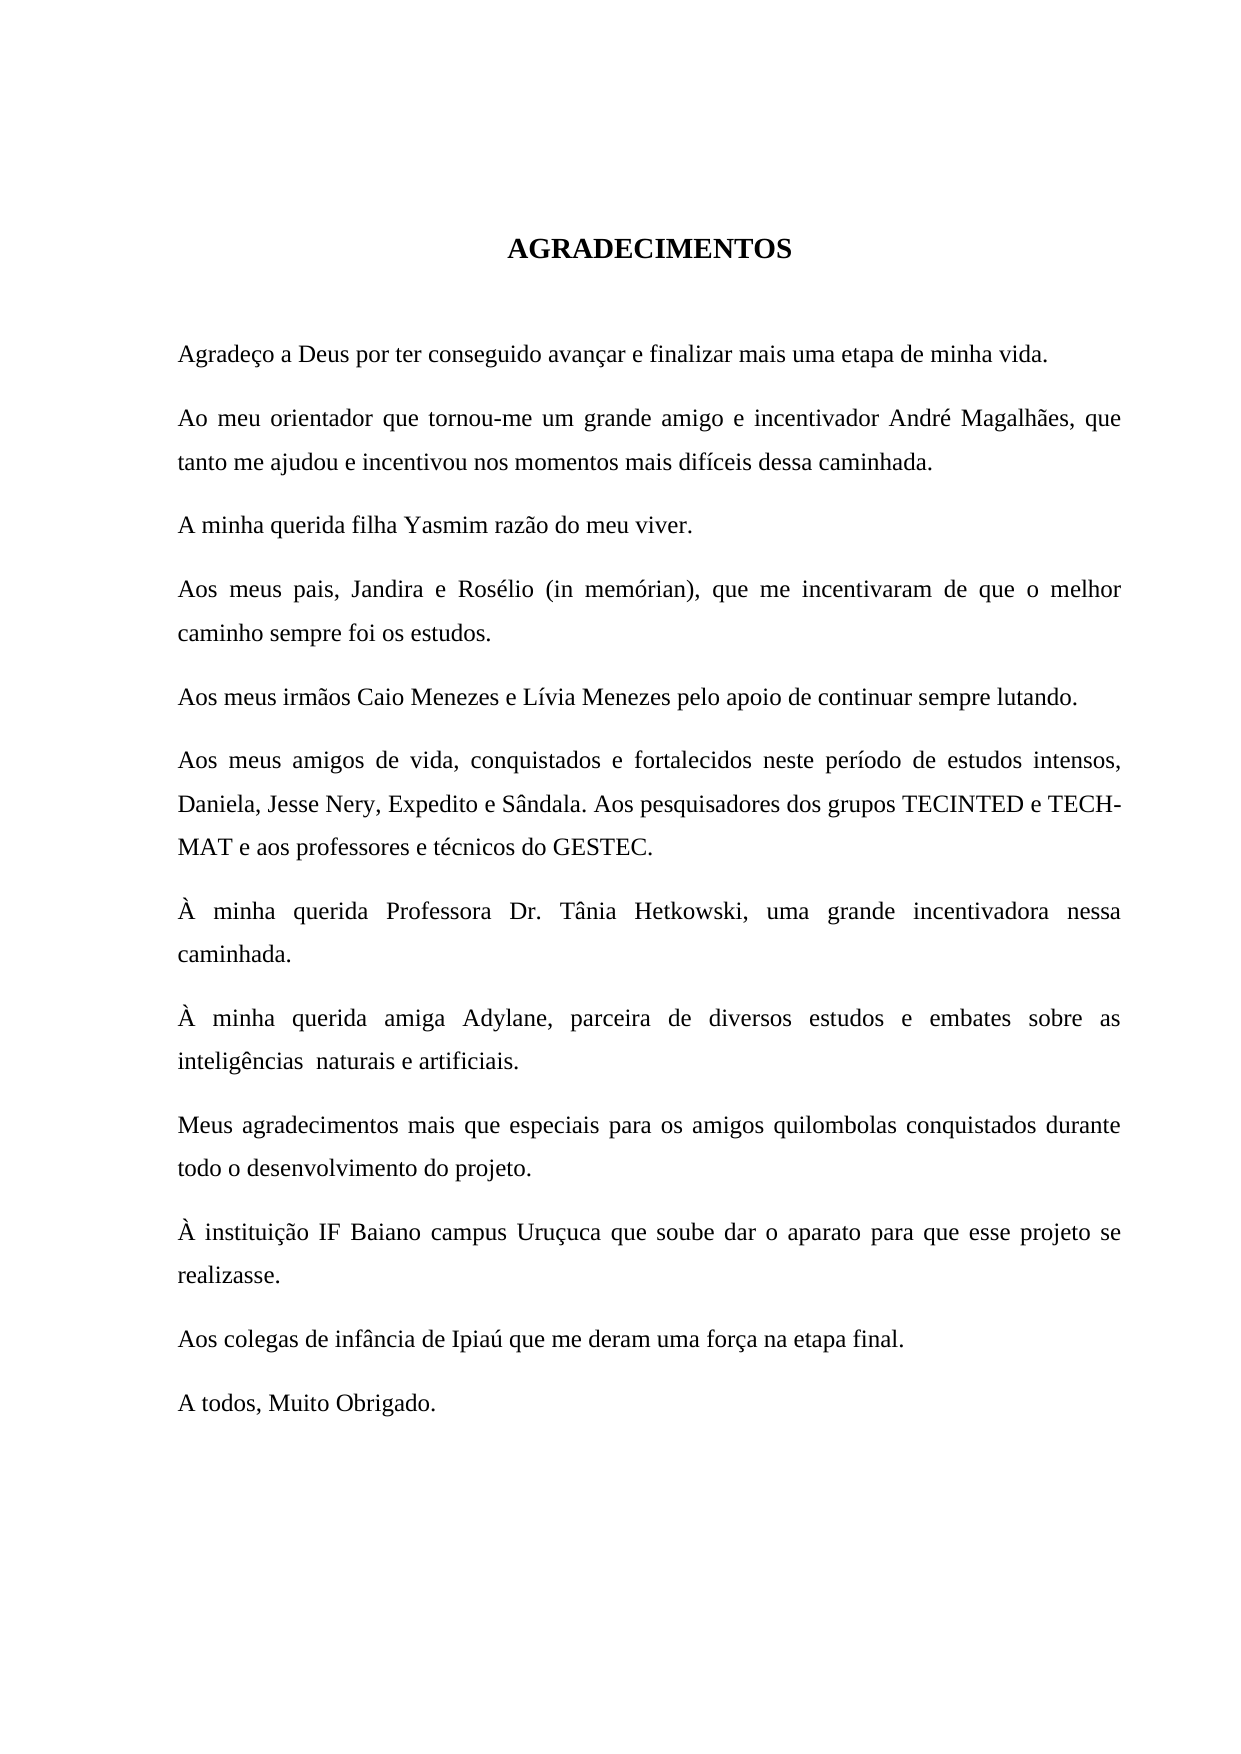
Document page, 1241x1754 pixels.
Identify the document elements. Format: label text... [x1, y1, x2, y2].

text À minha querida amiga Adylane, parceira de diversos estudos e embates sobre as inteligências naturais e artificiais. [177, 1003, 1122, 1075]
text AGRADECIMENTOS [177, 231, 1122, 264]
text Aos meus amigos de vida, conquistados e fortalecidos neste período de estudos intensos, Daniela, Jesse Nery, Expedito e Sândala. Aos pesquisadores dos grupos TECINTED e TECH-MAT e aos professores e técnicos do GESTEC. [177, 746, 1122, 861]
text A todos, Muito Obrigado. [177, 1388, 1122, 1417]
text À instituição IF Baiano campus Uruçuca que soube dar o aparato para que esse projeto se realizasse. [177, 1217, 1122, 1289]
text Aos colegas de infância de Ipiaú que me deram uma força na etapa final. [177, 1324, 1122, 1353]
text Meus agradecimentos mais que especiais para os amigos quilombolas conquistados durante todo o desenvolvimento do projeto. [177, 1110, 1122, 1182]
text Agradeço a Deus por ter conseguido avançar e finalizar mais uma etapa de minha vida. [177, 339, 1122, 368]
text Aos meus irmãos Caio Menezes e Lívia Menezes pelo apoio de continuar sempre lutando. [177, 682, 1122, 710]
text Ao meu orientador que tornou-me um grande amigo e incentivador André Magalhães, que tanto me ajudou e incentivou nos momentos mais difíceis dessa caminhada. [177, 403, 1122, 475]
text Aos meus pais, Jandira e Rosélio (in memórian), que me incentivaram de que o melhor caminho sempre foi os estudos. [177, 574, 1122, 646]
text À minha querida Professora Dr. Tânia Hetkowski, uma grande incentivadora nessa caminhada. [177, 896, 1122, 968]
text A minha querida filha Yasmim razão do meu viver. [177, 511, 1122, 539]
